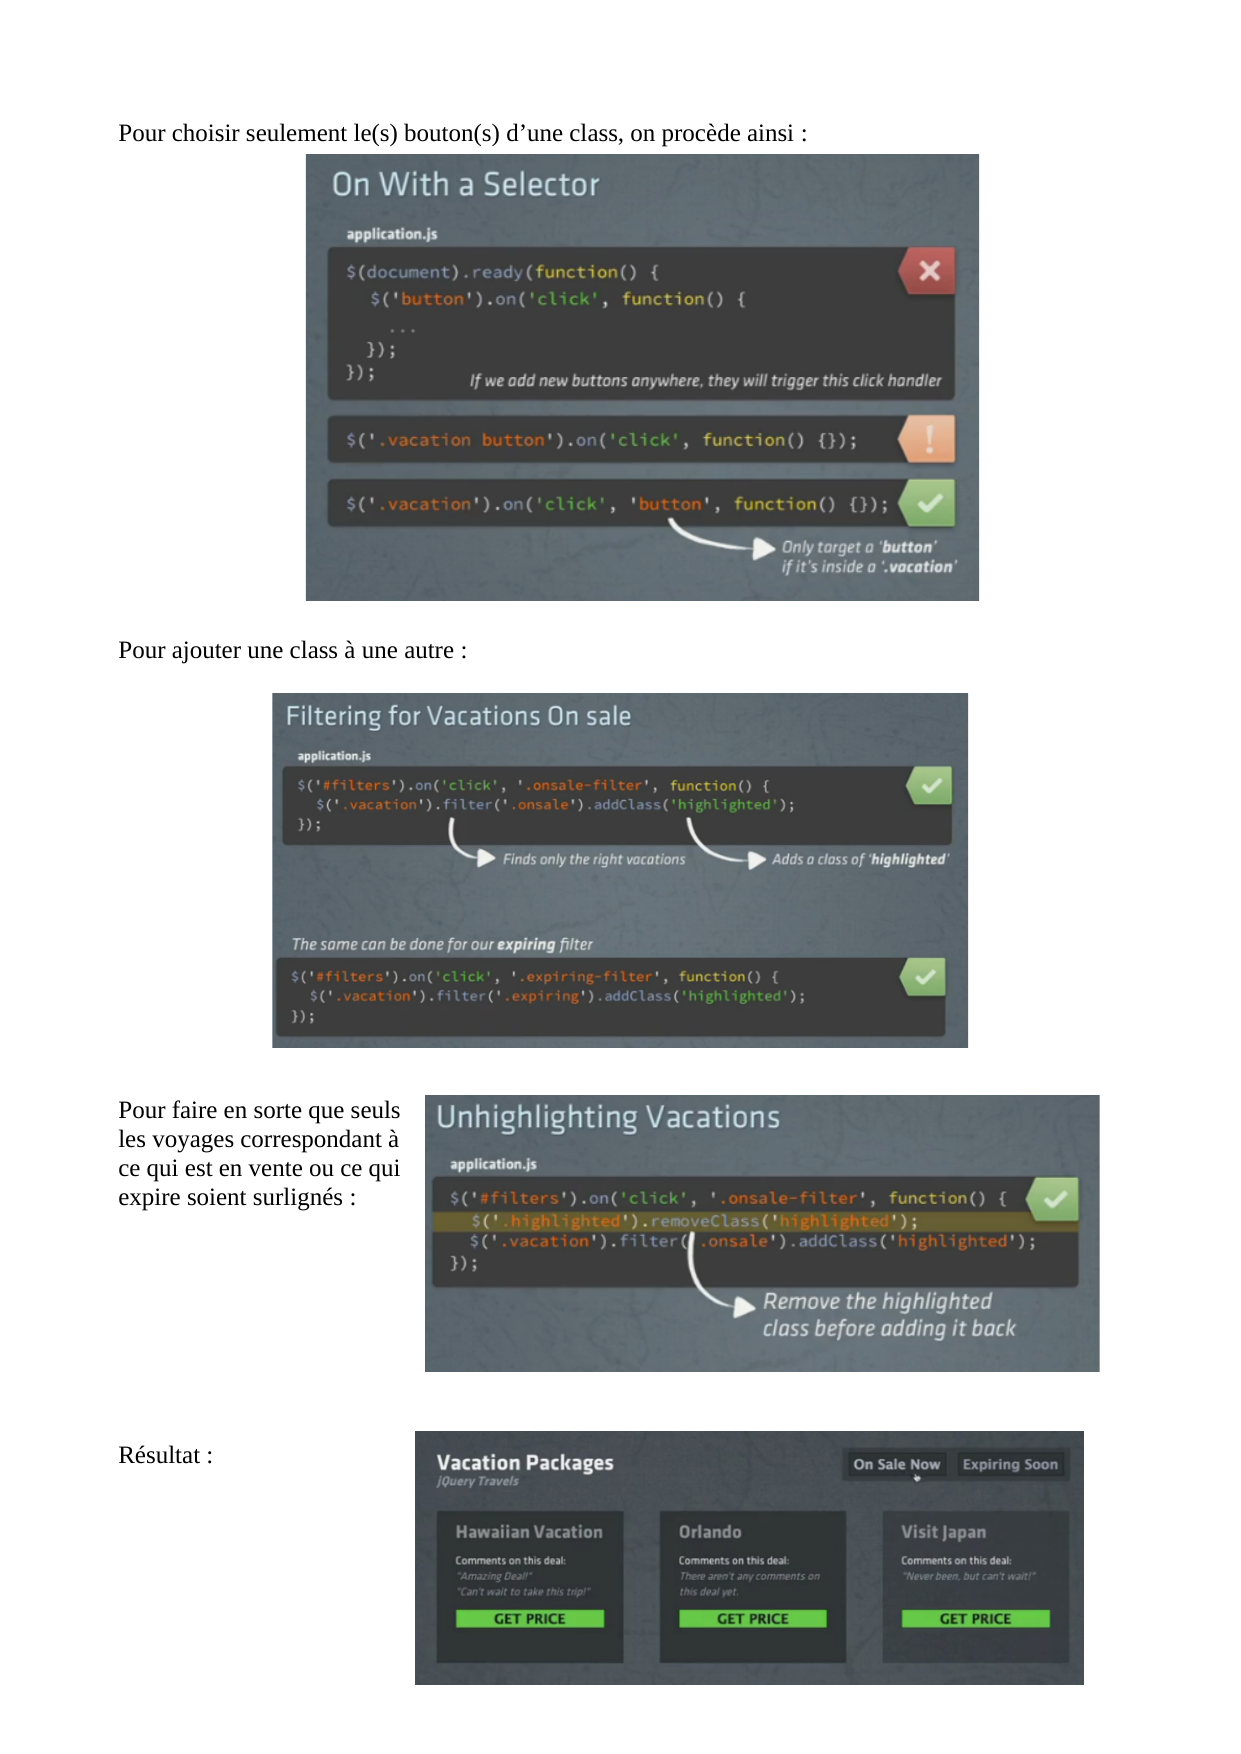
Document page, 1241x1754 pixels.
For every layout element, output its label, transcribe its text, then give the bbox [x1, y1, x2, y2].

text Résultat : [118, 1441, 417, 1469]
text Pour choisir seulement le(s) bouton(s) d’une class, on procède ainsi : [118, 118, 1122, 147]
text Pour faire en sorte que seuls les voyages correspondant à ce qui est en vente ou ce qui expire soient surlignés : [118, 1096, 425, 1211]
picture [272, 693, 969, 1048]
text [1084, 1441, 1122, 1469]
text [1100, 1096, 1122, 1211]
picture [305, 154, 980, 601]
picture [425, 1095, 1100, 1372]
picture [417, 1431, 1084, 1685]
text Pour ajouter une class à une autre : [118, 636, 1122, 664]
